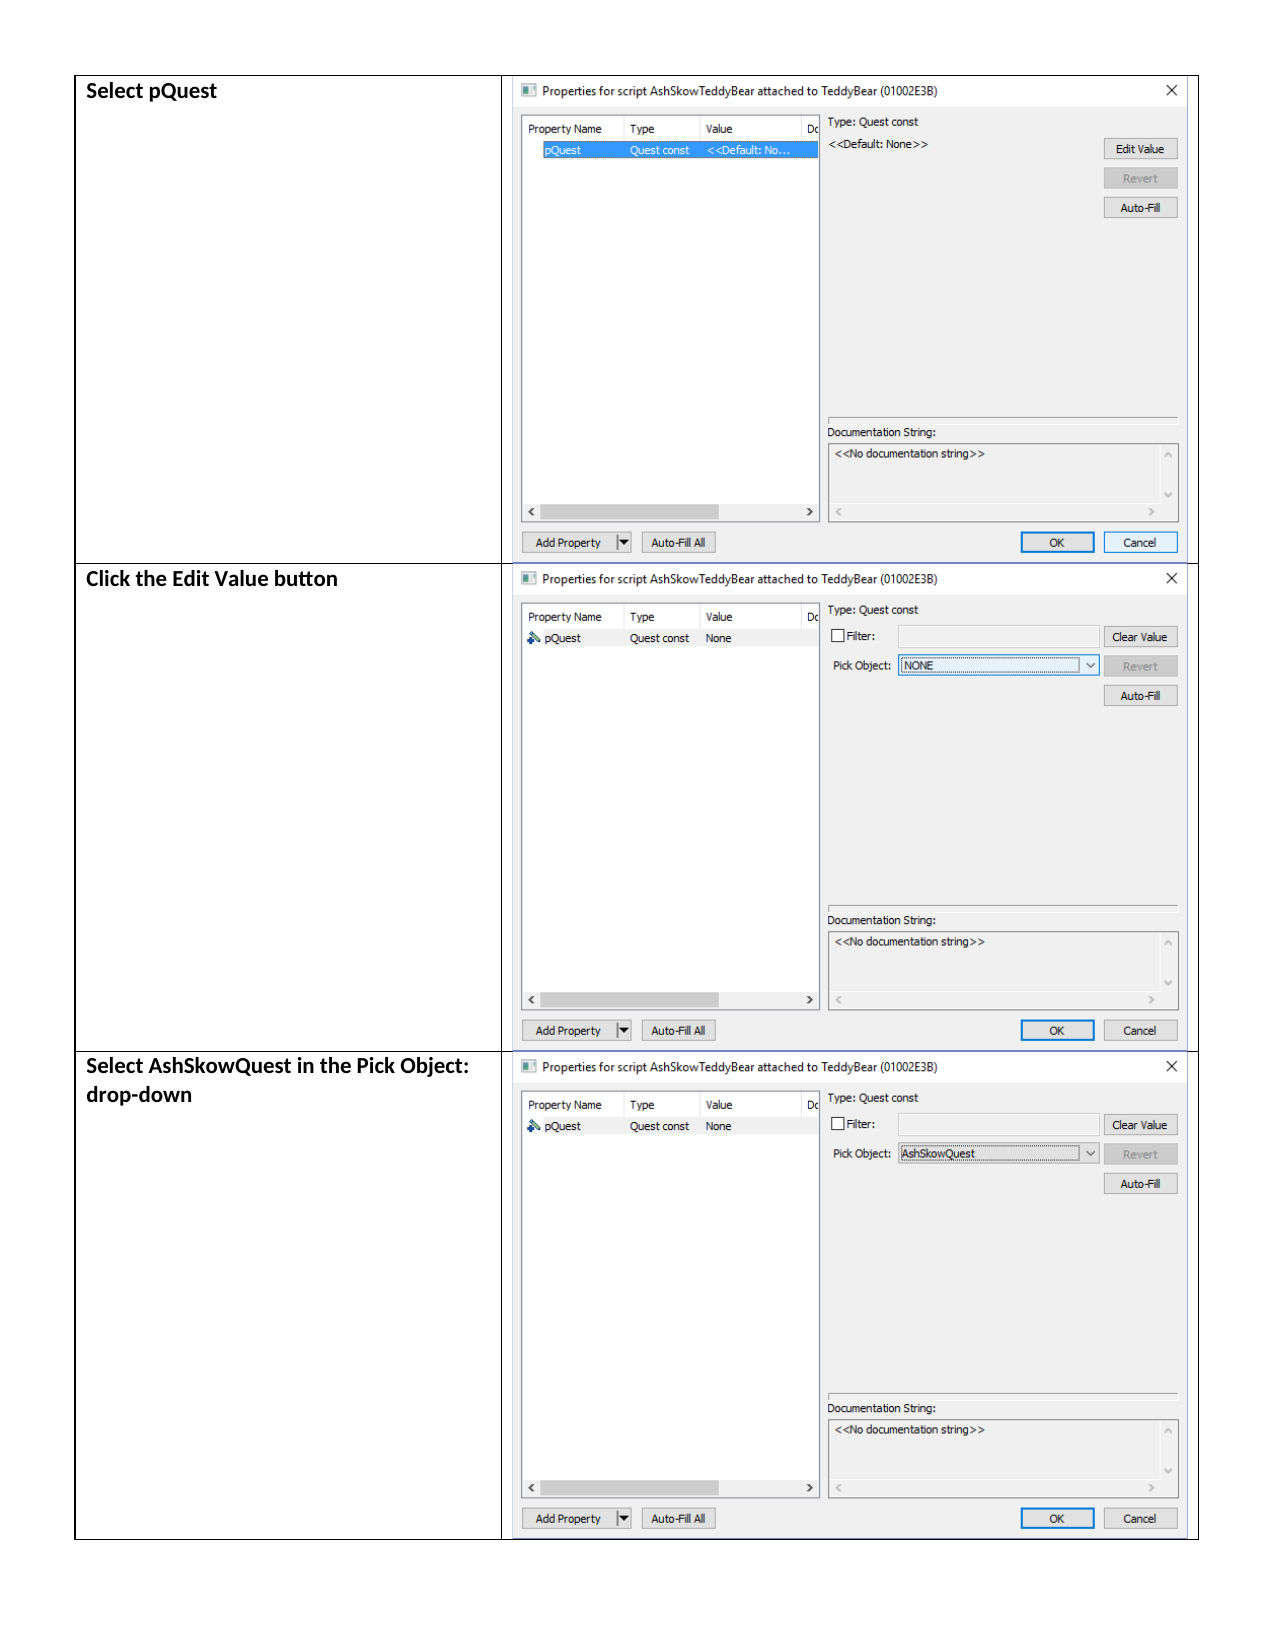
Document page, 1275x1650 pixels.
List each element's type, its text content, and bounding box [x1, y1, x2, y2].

table_cell [502, 564, 512, 1051]
table_cell [1188, 564, 1198, 1051]
table_cell [1188, 1052, 1198, 1538]
table_cell Select pQuest [76, 76, 501, 563]
table_cell [502, 76, 512, 563]
table_cell [1188, 76, 1198, 563]
table_cell Select AshSkowQuest in the Pick Object: drop-down [76, 1052, 501, 1538]
table_cell Click the Edit Value button [76, 564, 501, 1051]
table_cell [502, 1052, 512, 1538]
